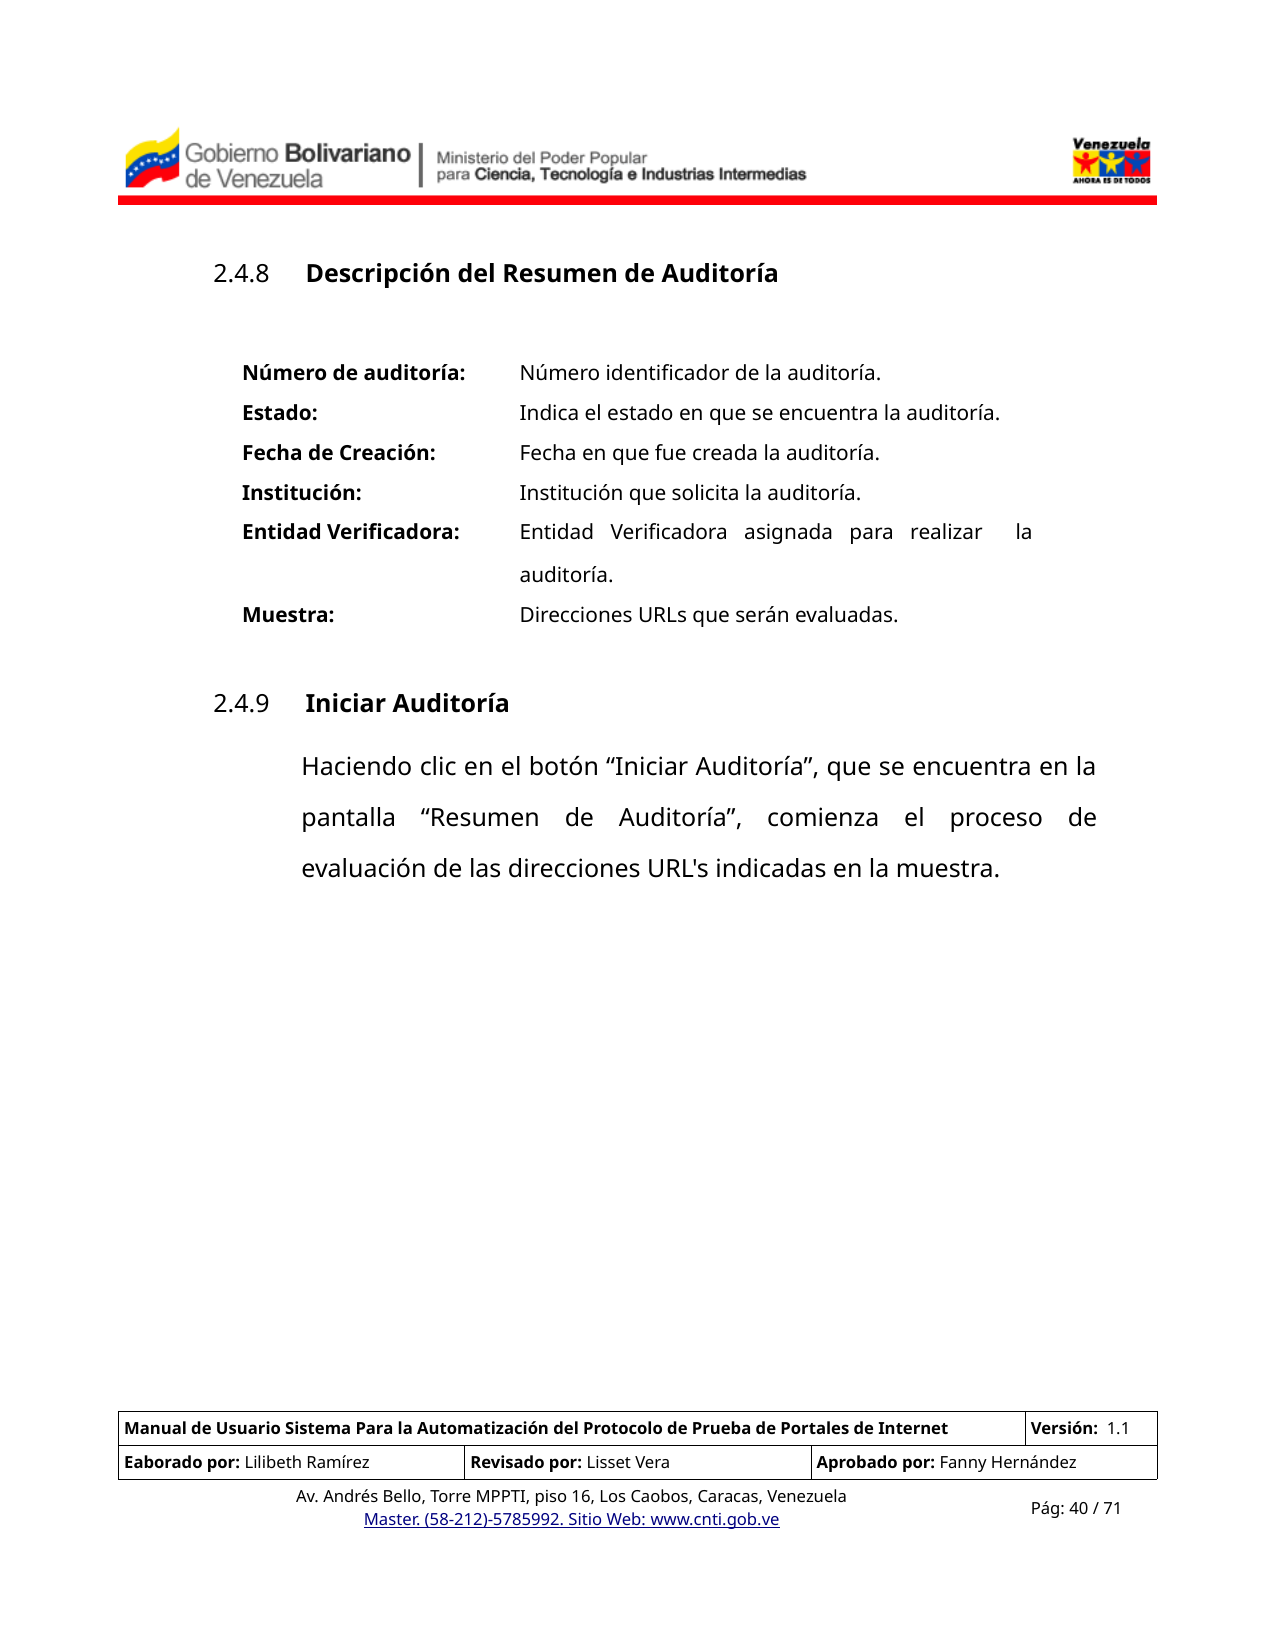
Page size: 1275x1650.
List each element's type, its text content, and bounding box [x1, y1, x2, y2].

table_cell Fecha de Creación: [236, 432, 513, 472]
table_cell Estado: [236, 392, 513, 432]
table_cell Entidad Verificadora: [236, 512, 513, 594]
subtitle Iniciar Auditoría [118, 686, 1157, 720]
table_cell Entidad Verificadora asignada para realizar la auditoría. [514, 512, 1039, 594]
table_header Número de auditoría: [236, 352, 513, 392]
table_cell Muestra: [236, 594, 513, 634]
picture [118, 119, 1157, 205]
subtitle Descripción del Resumen de Auditoría [118, 255, 1157, 289]
table_cell Direcciones URLs que serán evaluadas. [514, 594, 1039, 634]
table_cell Fecha en que fue creada la auditoría. [514, 432, 1039, 472]
table_cell Institución que solicita la auditoría. [514, 472, 1039, 512]
text Haciendo clic en el botón “Iniciar Auditoría”, que se encuentra en la pantalla “Resumen de Auditoría”, comienza el proceso de evaluación de las direcciones URL's indicadas en la muestra. [301, 749, 1098, 885]
table_cell Institución: [236, 472, 513, 512]
table_cell Indica el estado en que se encuentra la auditoría. [514, 392, 1039, 432]
table_header Número identificador de la auditoría. [514, 352, 1039, 392]
